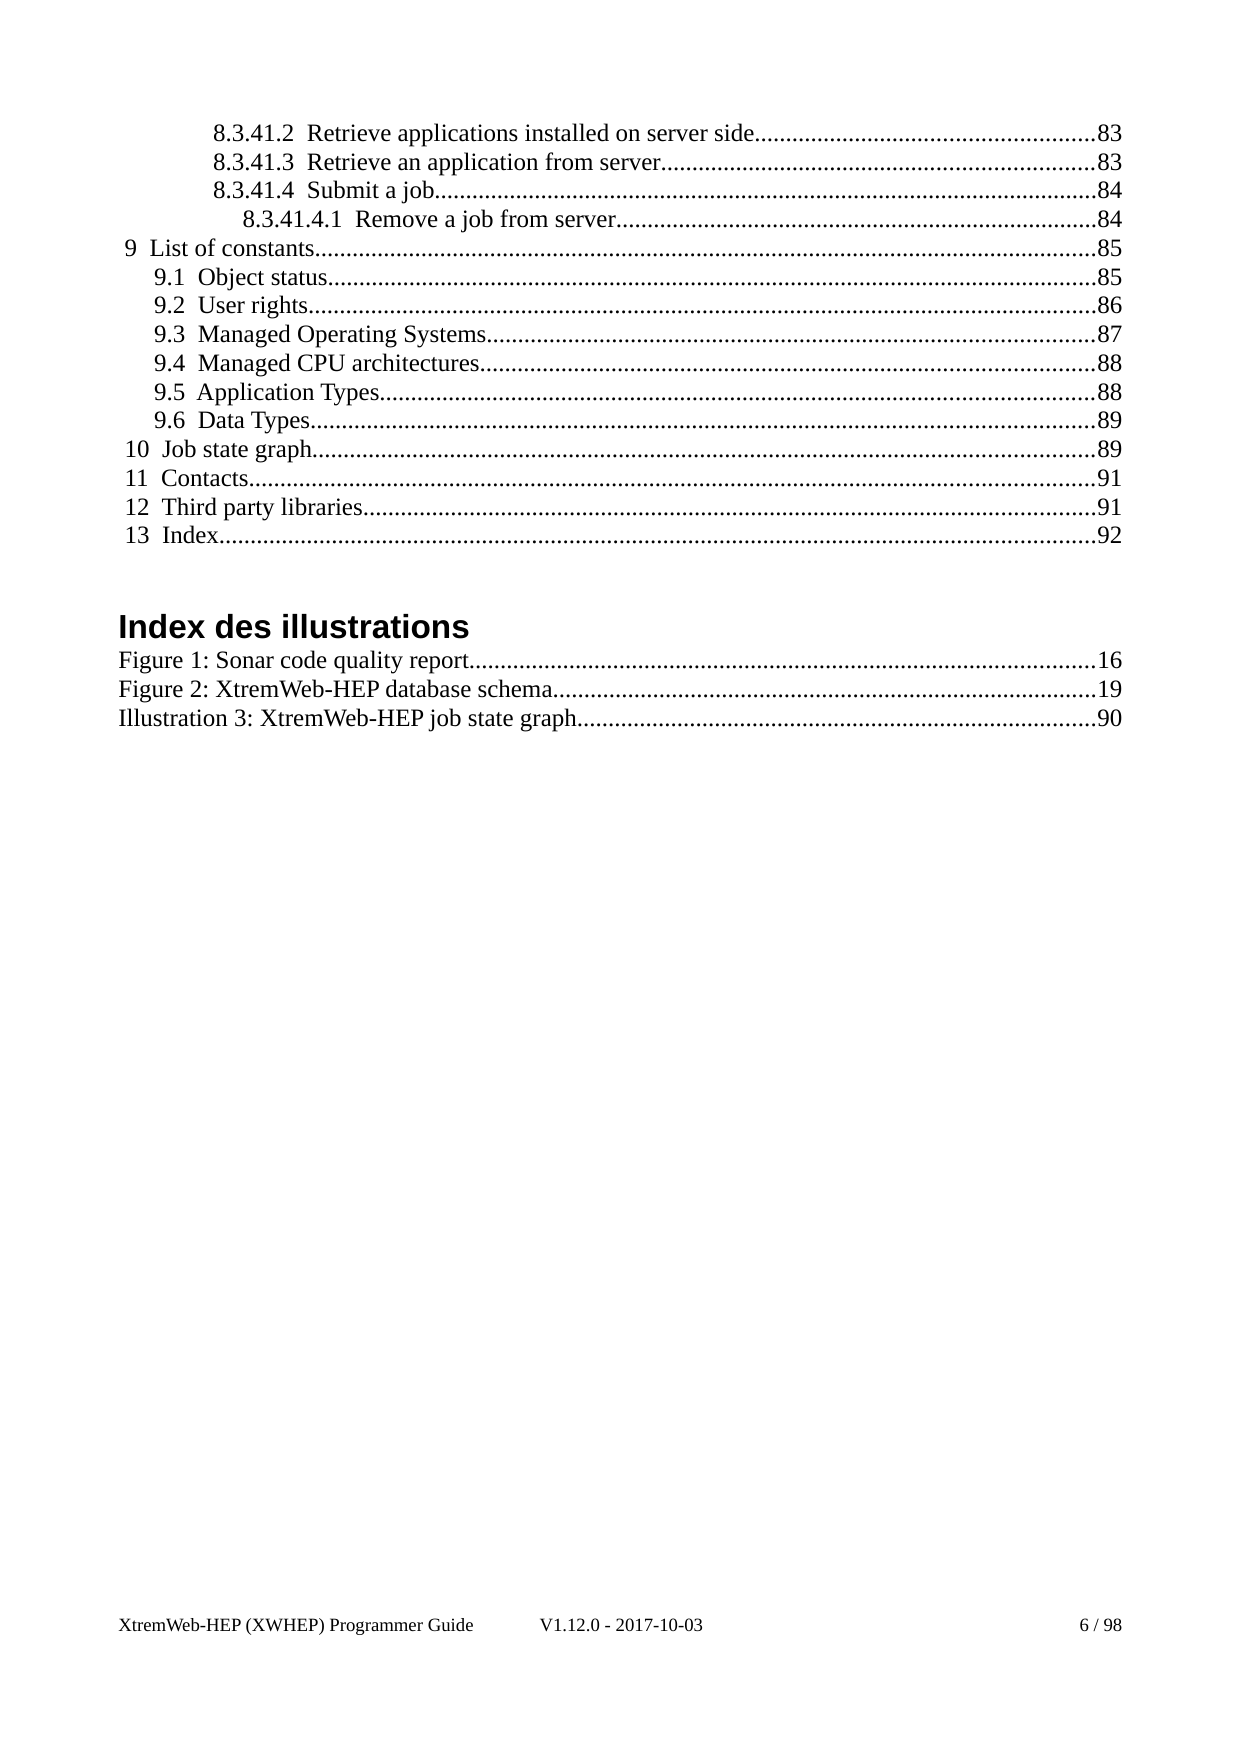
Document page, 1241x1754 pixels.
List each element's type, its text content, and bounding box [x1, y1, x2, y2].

text 10 Job state graph 89 [118, 434, 1122, 463]
text 9.6 Data Types 89 [148, 406, 1122, 434]
text 9.3 Managed Operating Systems 87 [148, 319, 1122, 348]
text 13 Index 92 [118, 521, 1122, 549]
text 12 Third party libraries 91 [118, 492, 1122, 521]
subtitle Index des illustrations [118, 607, 1122, 645]
text Illustration 3: XtremWeb-HEP job state graph 90 [118, 703, 1122, 732]
text 9.2 User rights 86 [148, 291, 1122, 319]
text 9.4 Managed CPU architectures 88 [148, 348, 1122, 377]
text 8.3.41.2 Retrieve applications installed on server side 83 [207, 118, 1122, 147]
text 11 Contacts 91 [118, 463, 1122, 492]
text 9.1 Object status 85 [148, 262, 1122, 291]
text 8.3.41.3 Retrieve an application from server 83 [207, 147, 1122, 176]
text 9 List of constants 85 [118, 233, 1122, 262]
text 8.3.41.4 Submit a job 84 [207, 176, 1122, 204]
text 9.5 Application Types 88 [148, 377, 1122, 406]
text 8.3.41.4.1 Remove a job from server 84 [236, 204, 1122, 233]
text Figure 2: XtremWeb-HEP database schema 19 [118, 674, 1122, 703]
text Figure 1: Sonar code quality report 16 [118, 645, 1122, 674]
